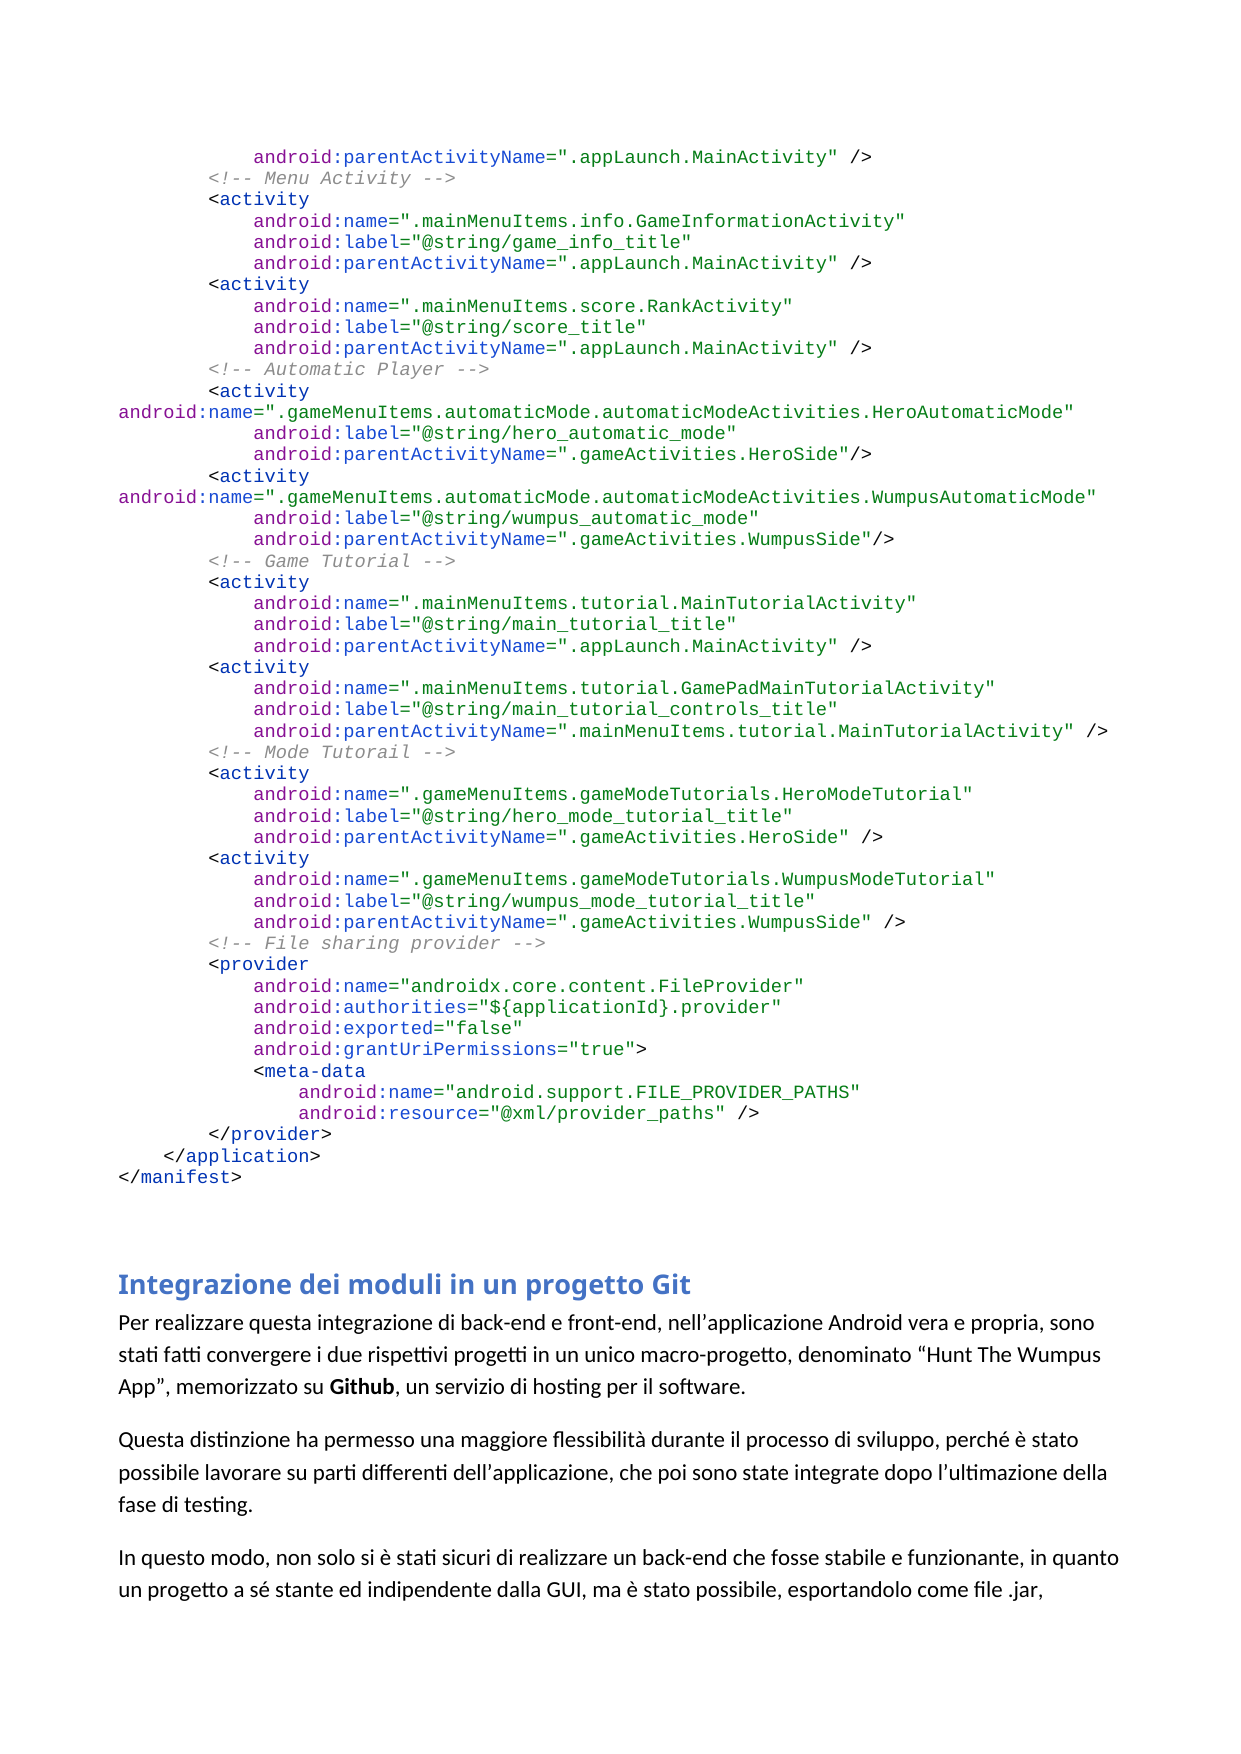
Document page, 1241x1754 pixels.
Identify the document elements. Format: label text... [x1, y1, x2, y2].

subtitle Integrazione dei moduli in un progetto Git [118, 1266, 1122, 1303]
text Per realizzare questa integrazione di back-end e front-end, nell’applicazione Android vera e propria, sono stati fatti convergere i due rispettivi progetti in un unico macro-progetto, denominato “Hunt The Wumpus App”, memorizzato su Github, un servizio di hosting per il software. [118, 1308, 1122, 1401]
text Questa distinzione ha permesso una maggiore flessibilità durante il processo di sviluppo, perché è stato possibile lavorare su parti differenti dell’applicazione, che poi sono state integrate dopo l’ultimazione della fase di testing. [118, 1426, 1122, 1518]
text In questo modo, non solo si è stati sicuri di realizzare un back-end che fosse stabile e funzionante, in quanto un progetto a sé stante ed indipendente dalla GUI, ma è stato possibile, esportandolo come file .jar, [118, 1543, 1122, 1603]
text android:parentActivityName=".appLaunch.MainActivity" /> <!-- Menu Activity --> <activity android:name=".mainMenuItems.info.GameInformationActivity" android:label="@string/game_info_title" android:parentActivityName=".appLaunch.MainActivity" /> <activity android:name=".mainMenuItems.score.RankActivity" android:label="@string/score_title" android:parentActivityName=".appLaunch.MainActivity" /> <!-- Automatic Player --> <activity android:name=".gameMenuItems.automaticMode.automaticModeActivities.HeroAutomaticMode" android:label="@string/hero_automatic_mode" android:parentActivityName=".gameActivities.HeroSide"/> <activity android:name=".gameMenuItems.automaticMode.automaticModeActivities.WumpusAutomaticMode" android:label="@string/wumpus_automatic_mode" android:parentActivityName=".gameActivities.WumpusSide"/> <!-- Game Tutorial --> <activity android:name=".mainMenuItems.tutorial.MainTutorialActivity" android:label="@string/main_tutorial_title" android:parentActivityName=".appLaunch.MainActivity" /> <activity android:name=".mainMenuItems.tutorial.GamePadMainTutorialActivity" android:label="@string/main_tutorial_controls_title" android:parentActivityName=".mainMenuItems.tutorial.MainTutorialActivity" /> <!-- Mode Tutorail --> <activity android:name=".gameMenuItems.gameModeTutorials.HeroModeTutorial" android:label="@string/hero_mode_tutorial_title" android:parentActivityName=".gameActivities.HeroSide" /> <activity android:name=".gameMenuItems.gameModeTutorials.WumpusModeTutorial" android:label="@string/wumpus_mode_tutorial_title" android:parentActivityName=".gameActivities.WumpusSide" /> <!-- File sharing provider --> <provider android:name="androidx.core.content.FileProvider" android:authorities="${applicationId}.provider" android:exported="false" android:grantUriPermissions="true"> <meta-data android:name="android.support.FILE_PROVIDER_PATHS" android:resource="@xml/provider_paths" /> </provider> </application> </manifest> [118, 148, 1122, 1189]
